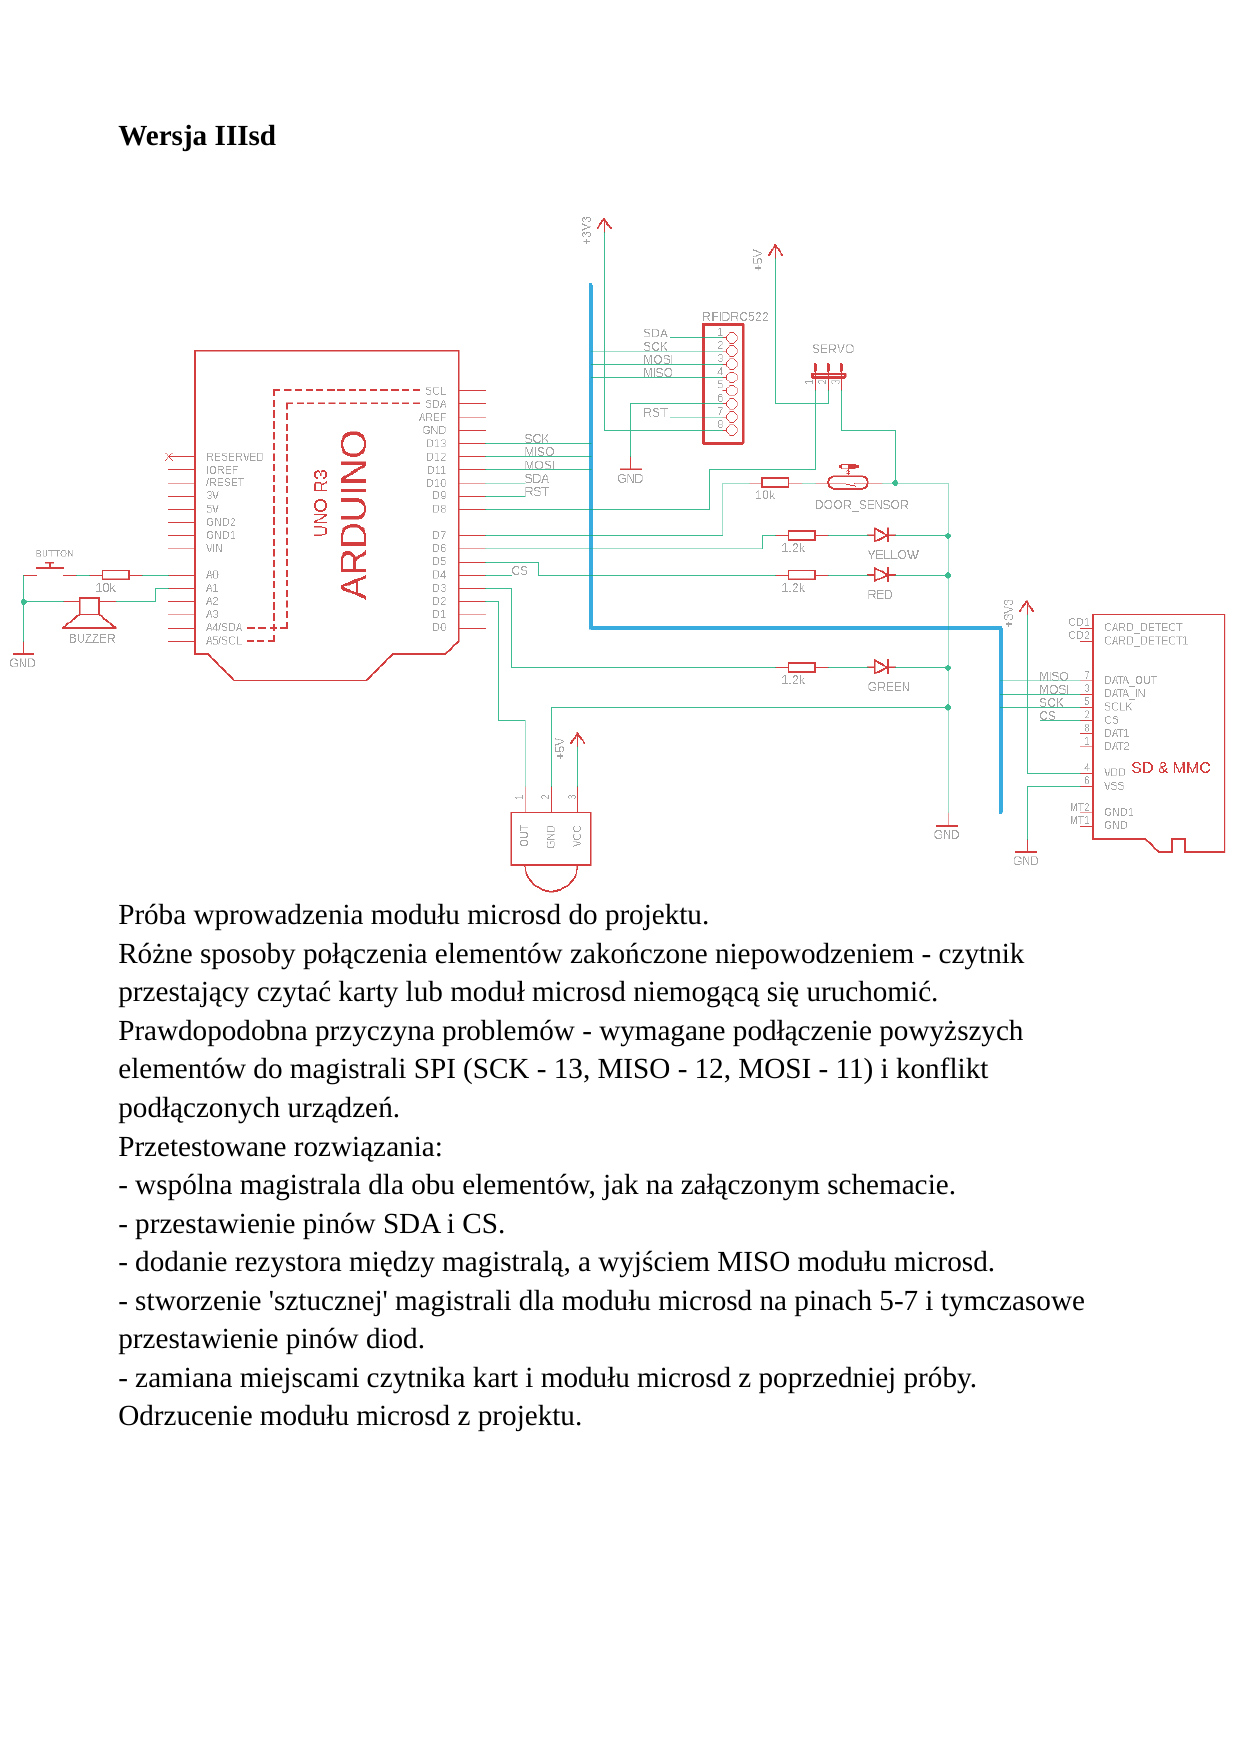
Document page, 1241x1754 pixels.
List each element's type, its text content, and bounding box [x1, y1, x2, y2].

text [118, 195, 1122, 205]
text Wersja IIIsd [118, 118, 1122, 152]
text Próba wprowadzenia modułu microsd do projektu. [118, 893, 1122, 931]
picture [0, 205, 1226, 893]
text Przetestowane rozwiązania: [118, 1129, 1122, 1162]
text - przestawienie pinów SDA i CS. [118, 1206, 1122, 1239]
text - zamiana miejscami czytnika kart i modułu microsd z poprzedniej próby. [118, 1360, 1122, 1393]
text Prawdopodobna przyczyna problemów - wymagane podłączenie powyższych elementów do magistrali SPI (SCK - 13, MISO - 12, MOSI - 11) i konflikt podłączonych urządzeń. [118, 1013, 1122, 1124]
text Odrzucenie modułu microsd z projektu. [118, 1398, 1122, 1432]
text - wspólna magistrala dla obu elementów, jak na załączonym schemacie. [118, 1167, 1122, 1201]
text Różne sposoby połączenia elementów zakończone niepowodzeniem - czytnik przestający czytać karty lub moduł microsd niemogącą się uruchomić. [118, 936, 1122, 1008]
text - stworzenie 'sztucznej' magistrali dla modułu microsd na pinach 5-7 i tymczasowe przestawienie pinów diod. [118, 1283, 1122, 1355]
text - dodanie rezystora między magistralą, a wyjściem MISO modułu microsd. [118, 1244, 1122, 1278]
